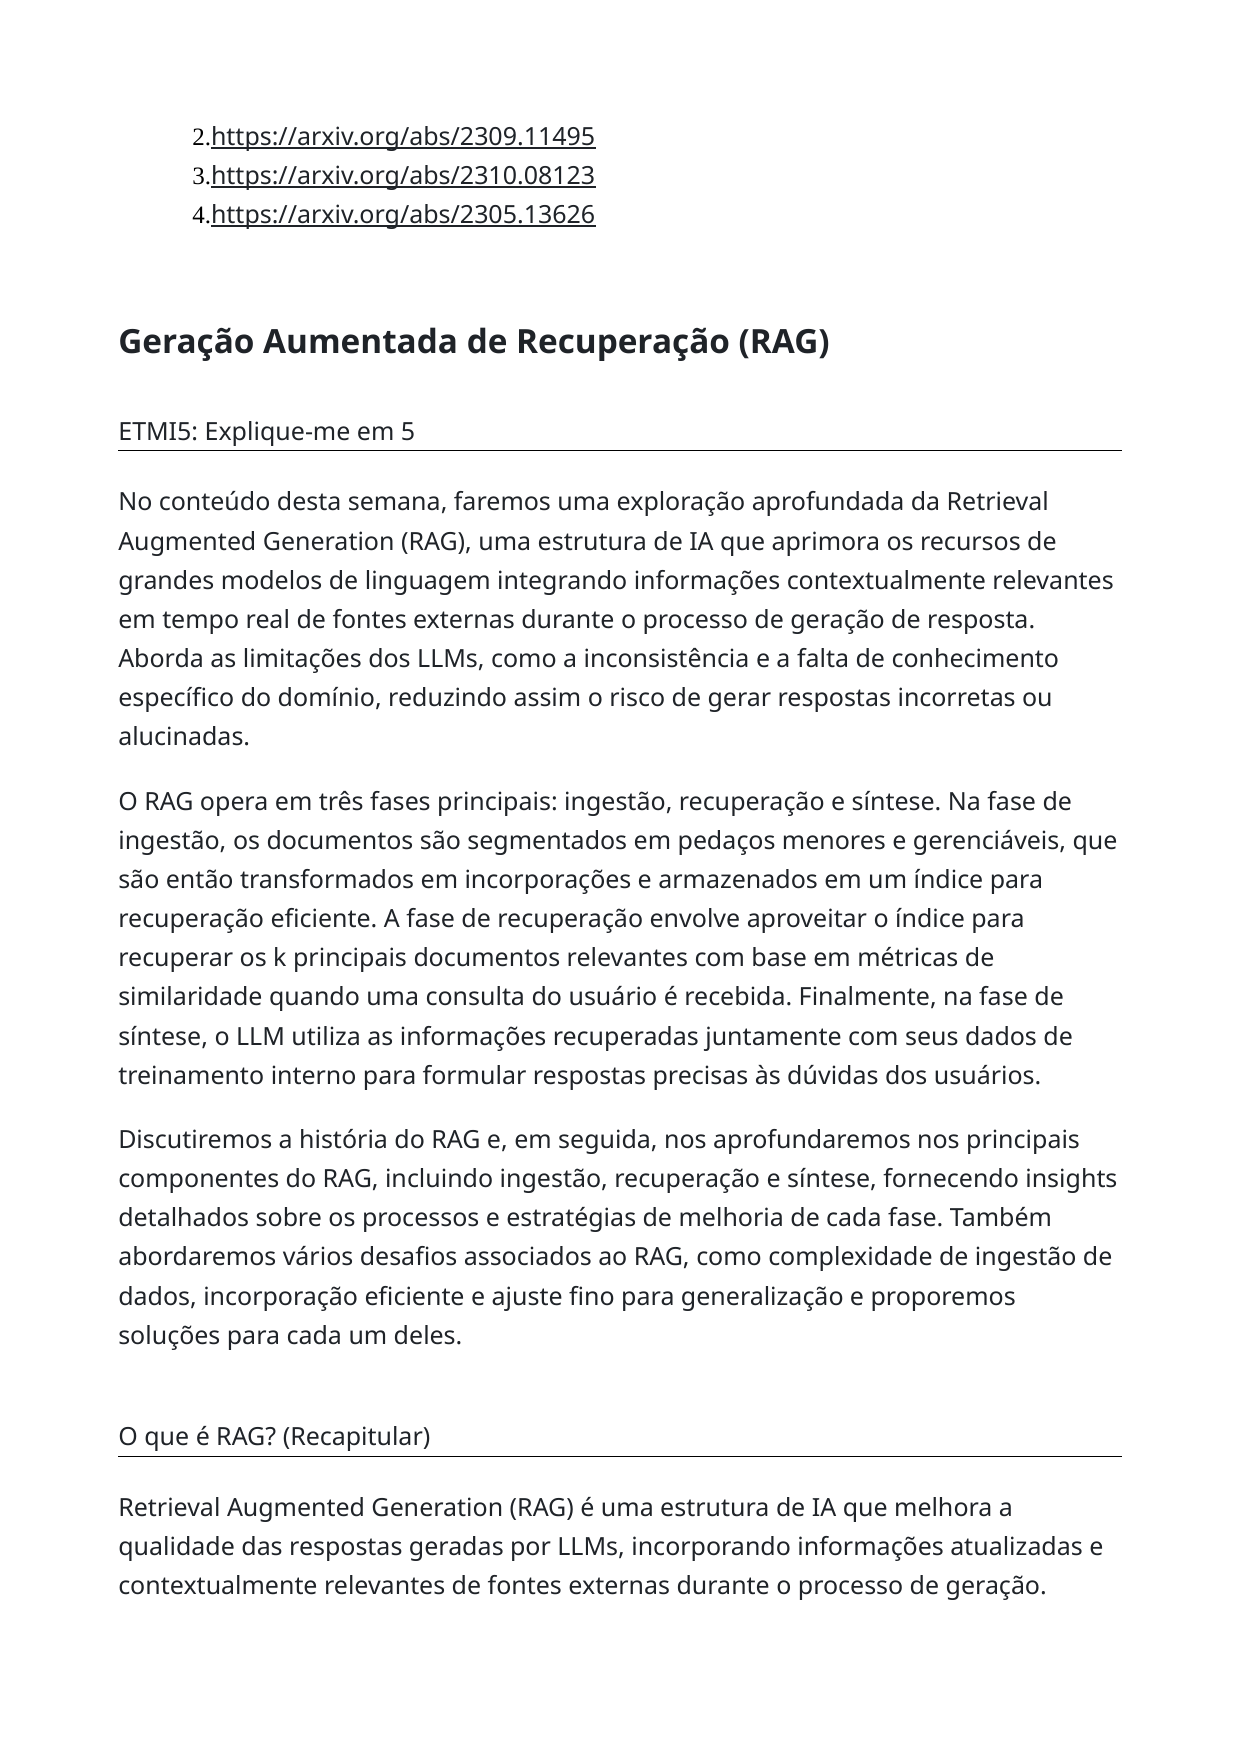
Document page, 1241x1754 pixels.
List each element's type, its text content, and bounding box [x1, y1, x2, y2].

text Retrieval Augmented Generation (RAG) é uma estrutura de IA que melhora a qualidade das respostas geradas por LLMs, incorporando informações atualizadas e contextualmente relevantes de fontes externas durante o processo de geração. [118, 1489, 1122, 1602]
list https://arxiv.org/abs/2310.08123 [118, 157, 1122, 191]
subtitle O que é RAG? (Recapitular) [118, 1419, 1122, 1456]
subtitle ETMI5: Explique-me em 5 [118, 413, 1122, 450]
text No conteúdo desta semana, faremos uma exploração aprofundada da Retrieval Augmented Generation (RAG), uma estrutura de IA que aprimora os recursos de grandes modelos de linguagem integrando informações contextualmente relevantes em tempo real de fontes externas durante o processo de geração de resposta. Aborda as limitações dos LLMs, como a inconsistência e a falta de conhecimento específico do domínio, reduzindo assim o risco de gerar respostas incorretas ou alucinadas. [118, 484, 1122, 753]
list https://arxiv.org/abs/2309.11495 [118, 118, 1122, 152]
text Discutiremos a história do RAG e, em seguida, nos aprofundaremos nos principais componentes do RAG, incluindo ingestão, recuperação e síntese, fornecendo insights detalhados sobre os processos e estratégias de melhoria de cada fase. Também abordaremos vários desafios associados ao RAG, como complexidade de ingestão de dados, incorporação eficiente e ajuste fino para generalização e proporemos soluções para cada um deles. [118, 1122, 1122, 1351]
text O RAG opera em três fases principais: ingestão, recuperação e síntese. Na fase de ingestão, os documentos são segmentados em pedaços menores e gerenciáveis, que são então transformados em incorporações e armazenados em um índice para recuperação eficiente. A fase de recuperação envolve aproveitar o índice para recuperar os k principais documentos relevantes com base em métricas de similaridade quando uma consulta do usuário é recebida. Finalmente, na fase de síntese, o LLM utiliza as informações recuperadas juntamente com seus dados de treinamento interno para formular respostas precisas às dúvidas dos usuários. [118, 783, 1122, 1091]
subtitle Geração Aumentada de Recuperação (RAG) [118, 318, 1122, 363]
list https://arxiv.org/abs/2305.13626 [118, 196, 1122, 231]
